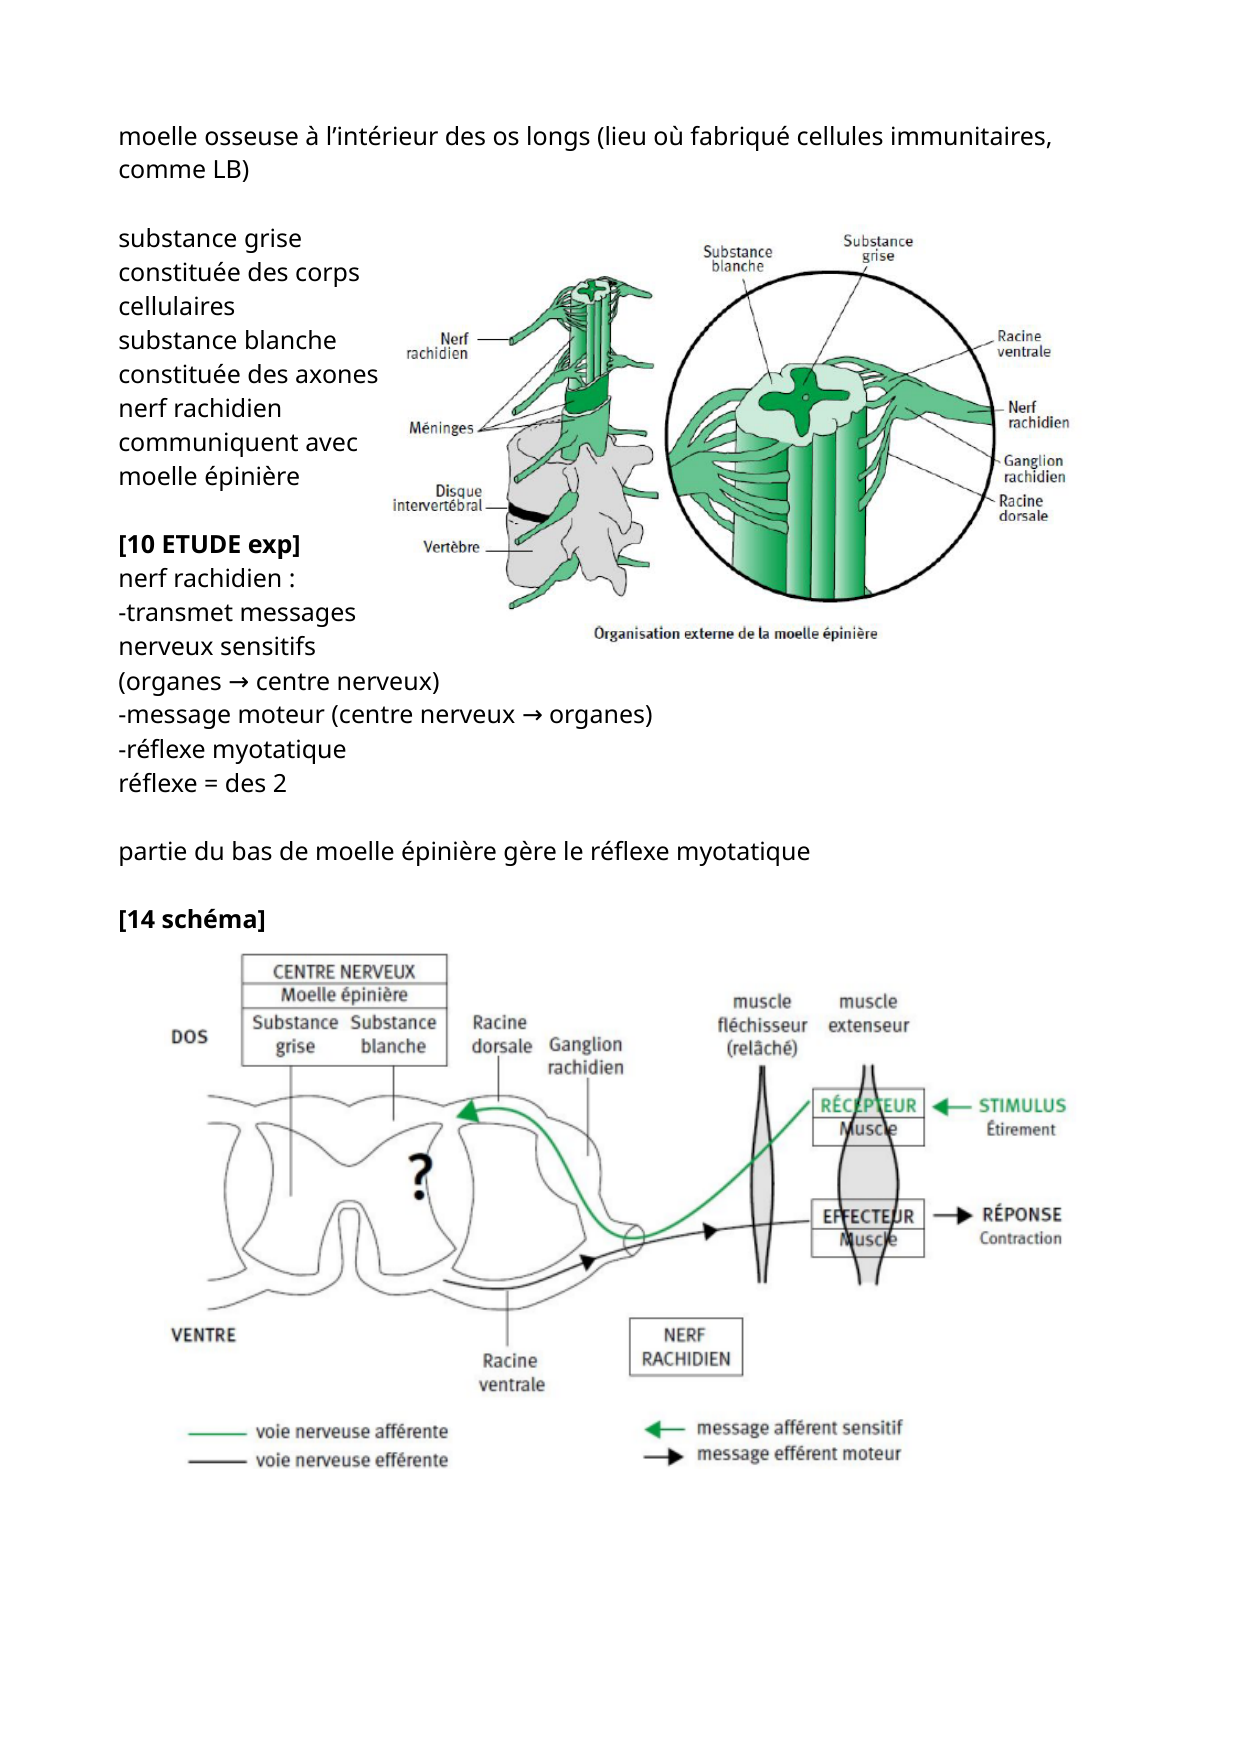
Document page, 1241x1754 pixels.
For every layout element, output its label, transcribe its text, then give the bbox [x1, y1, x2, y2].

text nerf rachidien communiquent avec moelle épinière [118, 391, 387, 493]
picture [163, 951, 1077, 1469]
text réflexe = des 2 [118, 765, 1122, 799]
text [1088, 391, 1122, 493]
text [1088, 527, 1122, 561]
text [14 schéma] [118, 902, 1122, 936]
text substance grise constituée des corps cellulaires [118, 220, 387, 322]
picture [387, 220, 1088, 651]
text [1088, 561, 1122, 595]
text substance blanche constituée des axones [118, 322, 387, 391]
text -réflexe myotatique [118, 731, 1122, 765]
text partie du bas de moelle épinière gère le réflexe myotatique [118, 833, 1122, 867]
text -message moteur (centre nerveux → organes) [118, 697, 1122, 731]
text [1088, 322, 1122, 391]
text [10 ETUDE exp] [118, 527, 387, 561]
text nerf rachidien : [118, 561, 387, 595]
text moelle osseuse à l’intérieur des os longs (lieu où fabriqué cellules immunitaires, comme LB) [118, 118, 1122, 186]
text [1088, 220, 1122, 322]
text -transmet messages nerveux sensitifs (organes → centre nerveux) [118, 595, 1122, 697]
